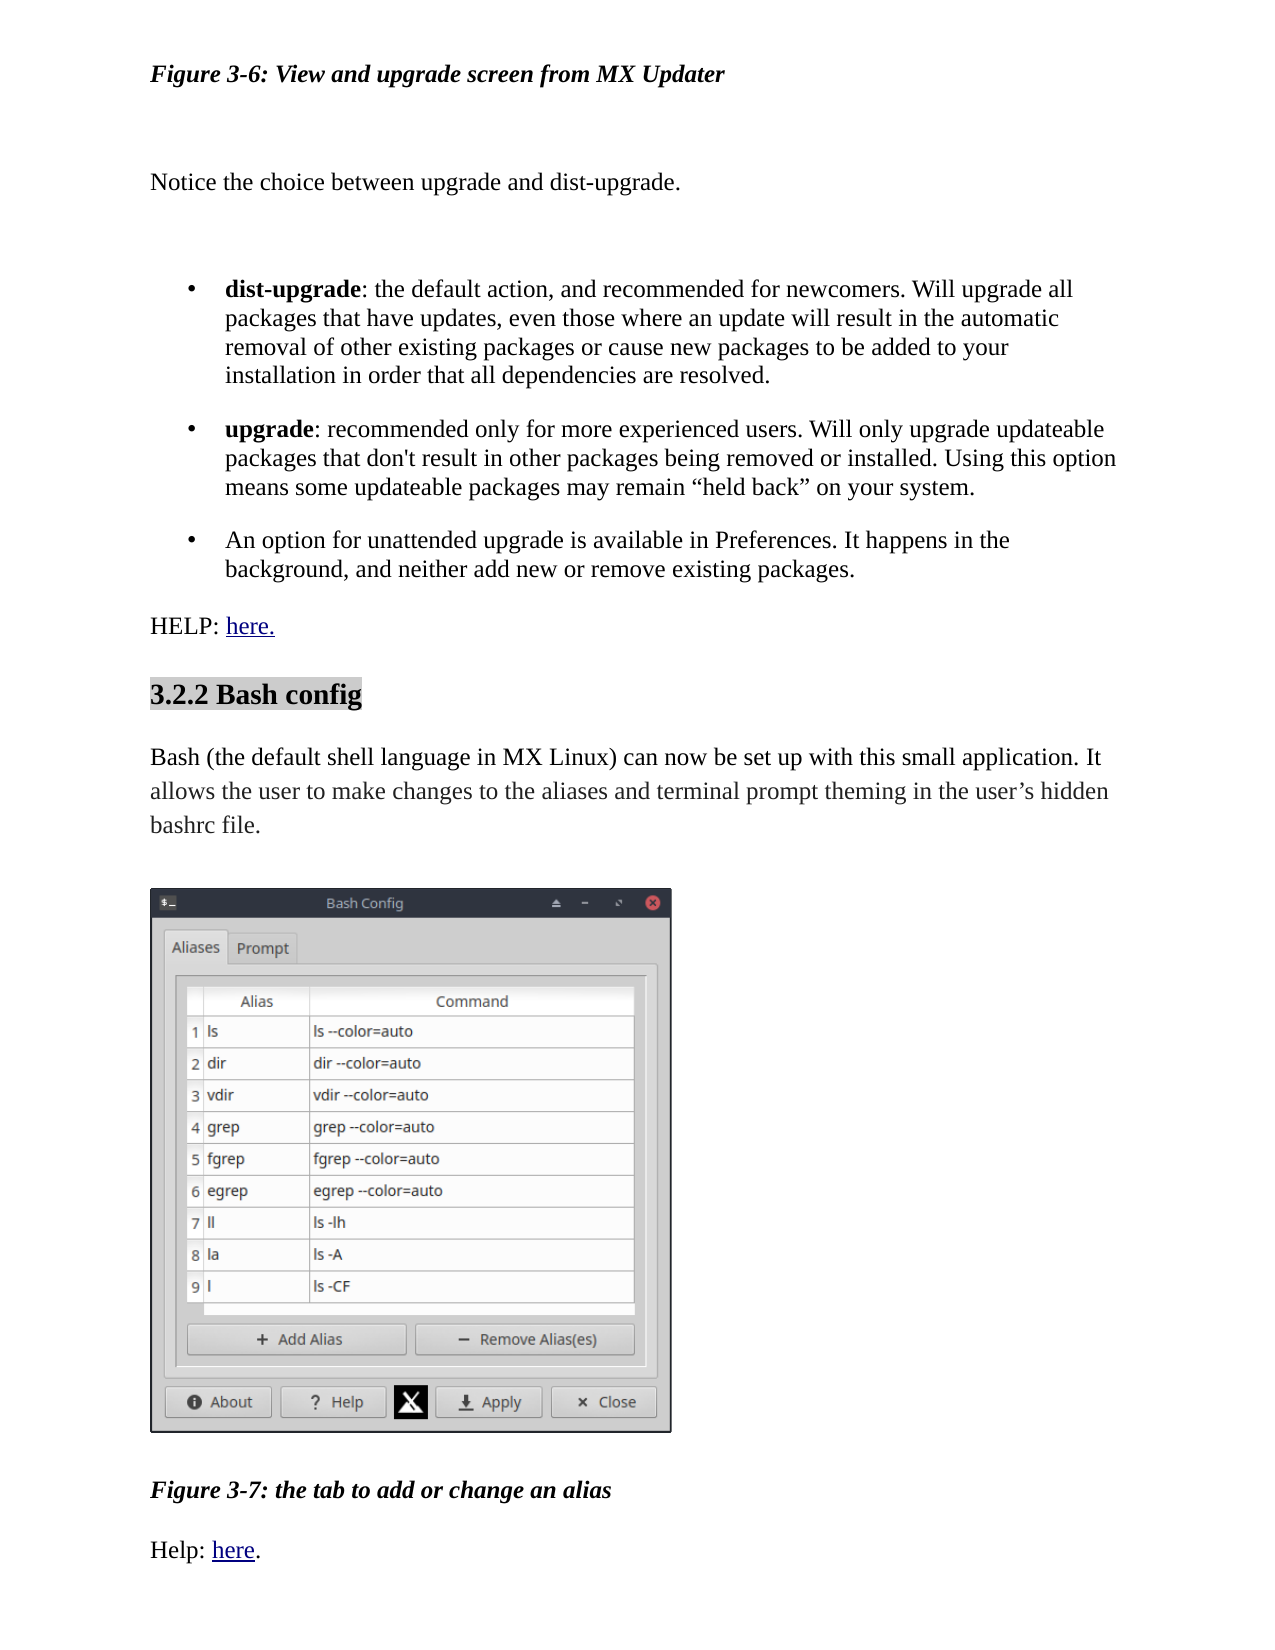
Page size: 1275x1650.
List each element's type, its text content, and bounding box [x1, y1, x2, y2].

list dist-upgrade: the default action, and recommended for newcomers. Will upgrade all packages that have updates, even those where an update will result in the automatic removal of other existing packages or cause new packages to be added to your installation in order that all dependencies are resolved. [187, 274, 1125, 389]
text Notice the choice between upgrade and dist-upgrade. [150, 167, 1125, 195]
text HELP: here. [150, 611, 1125, 640]
text Bash (the default shell language in MX Linux) can now be set up with this small application. It allows the user to make changes to the aliases and terminal prompt theming in the user’s hidden bashrc file. [150, 742, 1125, 839]
list An option for unattended upgrade is available in Preferences. It happens in the background, and neither add new or remove existing packages. [187, 525, 1125, 583]
subtitle 3.2.2 Bash config [362, 677, 1125, 710]
text Help: here. [150, 1535, 1125, 1564]
text Figure 3-6: View and upgrade screen from MX Updater [150, 59, 1125, 88]
text Figure 3-7: the tab to add or change an alias [150, 1475, 1125, 1504]
list upgrade: recommended only for more experienced users. Will only upgrade updateable packages that don't result in other packages being removed or installed. Using this option means some updateable packages may remain “held back” on your system. [187, 414, 1125, 500]
picture [150, 888, 672, 1433]
